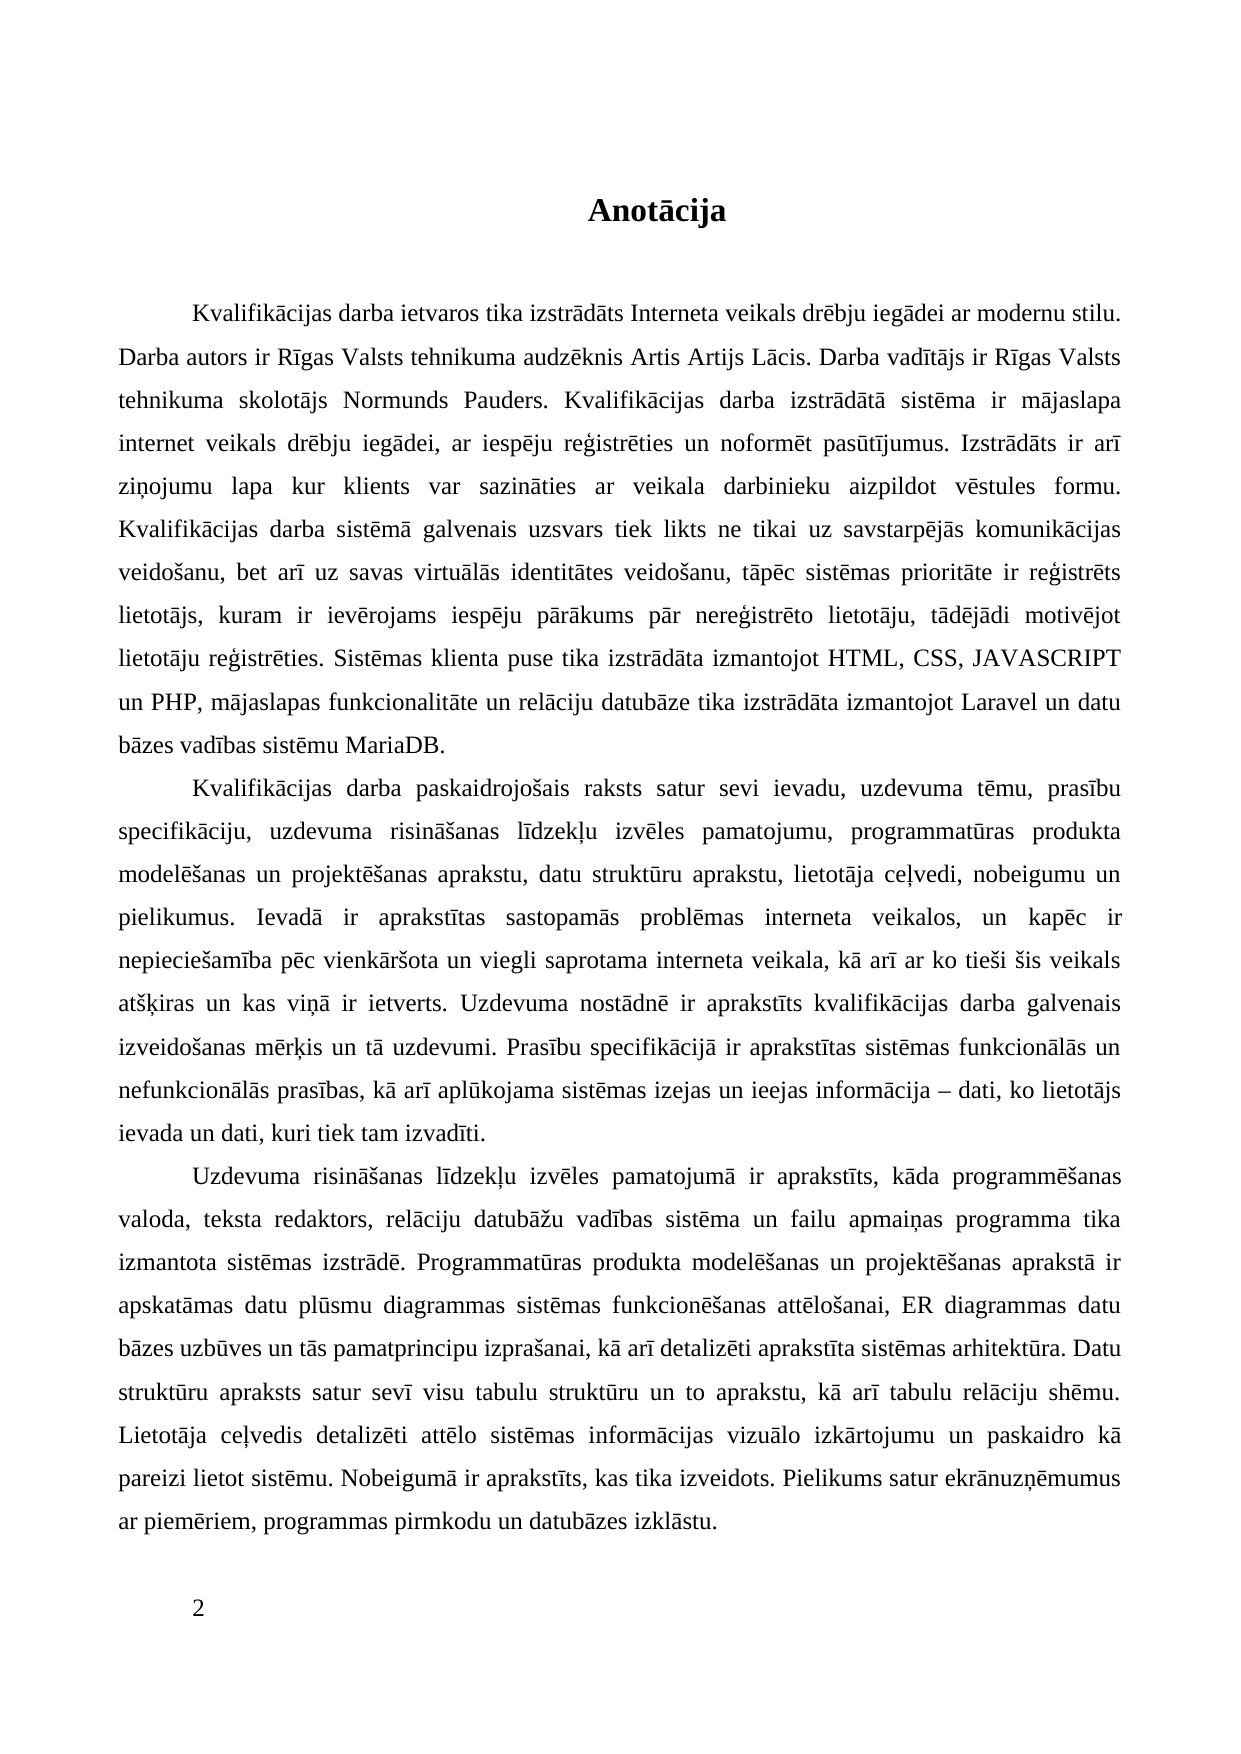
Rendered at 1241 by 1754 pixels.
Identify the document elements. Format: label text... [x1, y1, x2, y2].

text Anotācija [118, 191, 1122, 229]
text Kvalifikācijas darba ietvaros tika izstrādāts Interneta veikals drēbju iegādei ar modernu stilu. Darba autors ir Rīgas Valsts tehnikuma audzēknis Artis Artijs Lācis. Darba vadītājs ir Rīgas Valsts tehnikuma skolotājs Normunds Pauders. Kvalifikācijas darba izstrādātā sistēma ir mājaslapa internet veikals drēbju iegādei, ar iespēju reģistrēties un noformēt pasūtījumus. Izstrādāts ir arī ziņojumu lapa kur klients var sazināties ar veikala darbinieku aizpildot vēstules formu. Kvalifikācijas darba sistēmā galvenais uzsvars tiek likts ne tikai uz savstarpējās komunikācijas veidošanu, bet arī uz savas virtuālās identitātes veidošanu, tāpēc sistēmas prioritāte ir reģistrēts lietotājs, kuram ir ievērojams iespēju pārākums pār nereģistrēto lietotāju, tādējādi motivējot lietotāju reģistrēties. Sistēmas klienta puse tika izstrādāta izmantojot HTML, CSS, JAVASCRIPT un PHP, mājaslapas funkcionalitāte un relāciju datubāze tika izstrādāta izmantojot Laravel un datu bāzes vadības sistēmu MariaDB. [118, 298, 1122, 758]
text Kvalifikācijas darba paskaidrojošais raksts satur sevi ievadu, uzdevuma tēmu, prasību specifikāciju, uzdevuma risināšanas līdzekļu izvēles pamatojumu, programmatūras produkta modelēšanas un projektēšanas aprakstu, datu struktūru aprakstu, lietotāja ceļvedi, nobeigumu un pielikumus. Ievadā ir aprakstītas sastopamās problēmas interneta veikalos, un kapēc ir nepieciešamība pēc vienkāršota un viegli saprotama interneta veikala, kā arī ar ko tieši šis veikals atšķiras un kas viņā ir ietverts. Uzdevuma nostādnē ir aprakstīts kvalifikācijas darba galvenais izveidošanas mērķis un tā uzdevumi. Prasību specifikācijā ir aprakstītas sistēmas funkcionālās un nefunkcionālās prasības, kā arī aplūkojama sistēmas izejas un ieejas informācija – dati, ko lietotājs ievada un dati, kuri tiek tam izvadīti. [118, 773, 1122, 1147]
text Uzdevuma risināšanas līdzekļu izvēles pamatojumā ir aprakstīts, kāda programmēšanas valoda, teksta redaktors, relāciju datubāžu vadības sistēma un failu apmaiņas programma tika izmantota sistēmas izstrādē. Programmatūras produkta modelēšanas un projektēšanas aprakstā ir apskatāmas datu plūsmu diagrammas sistēmas funkcionēšanas attēlošanai, ER diagrammas datu bāzes uzbūves un tās pamatprincipu izprašanai, kā arī detalizēti aprakstīta sistēmas arhitektūra. Datu struktūru apraksts satur sevī visu tabulu struktūru un to aprakstu, kā arī tabulu relāciju shēmu. Lietotāja ceļvedis detalizēti attēlo sistēmas informācijas vizuālo izkārtojumu un paskaidro kā pareizi lietot sistēmu. Nobeigumā ir aprakstīts, kas tika izveidots. Pielikums satur ekrānuzņēmumus ar piemēriem, programmas pirmkodu un datubāzes izklāstu. [118, 1161, 1122, 1535]
